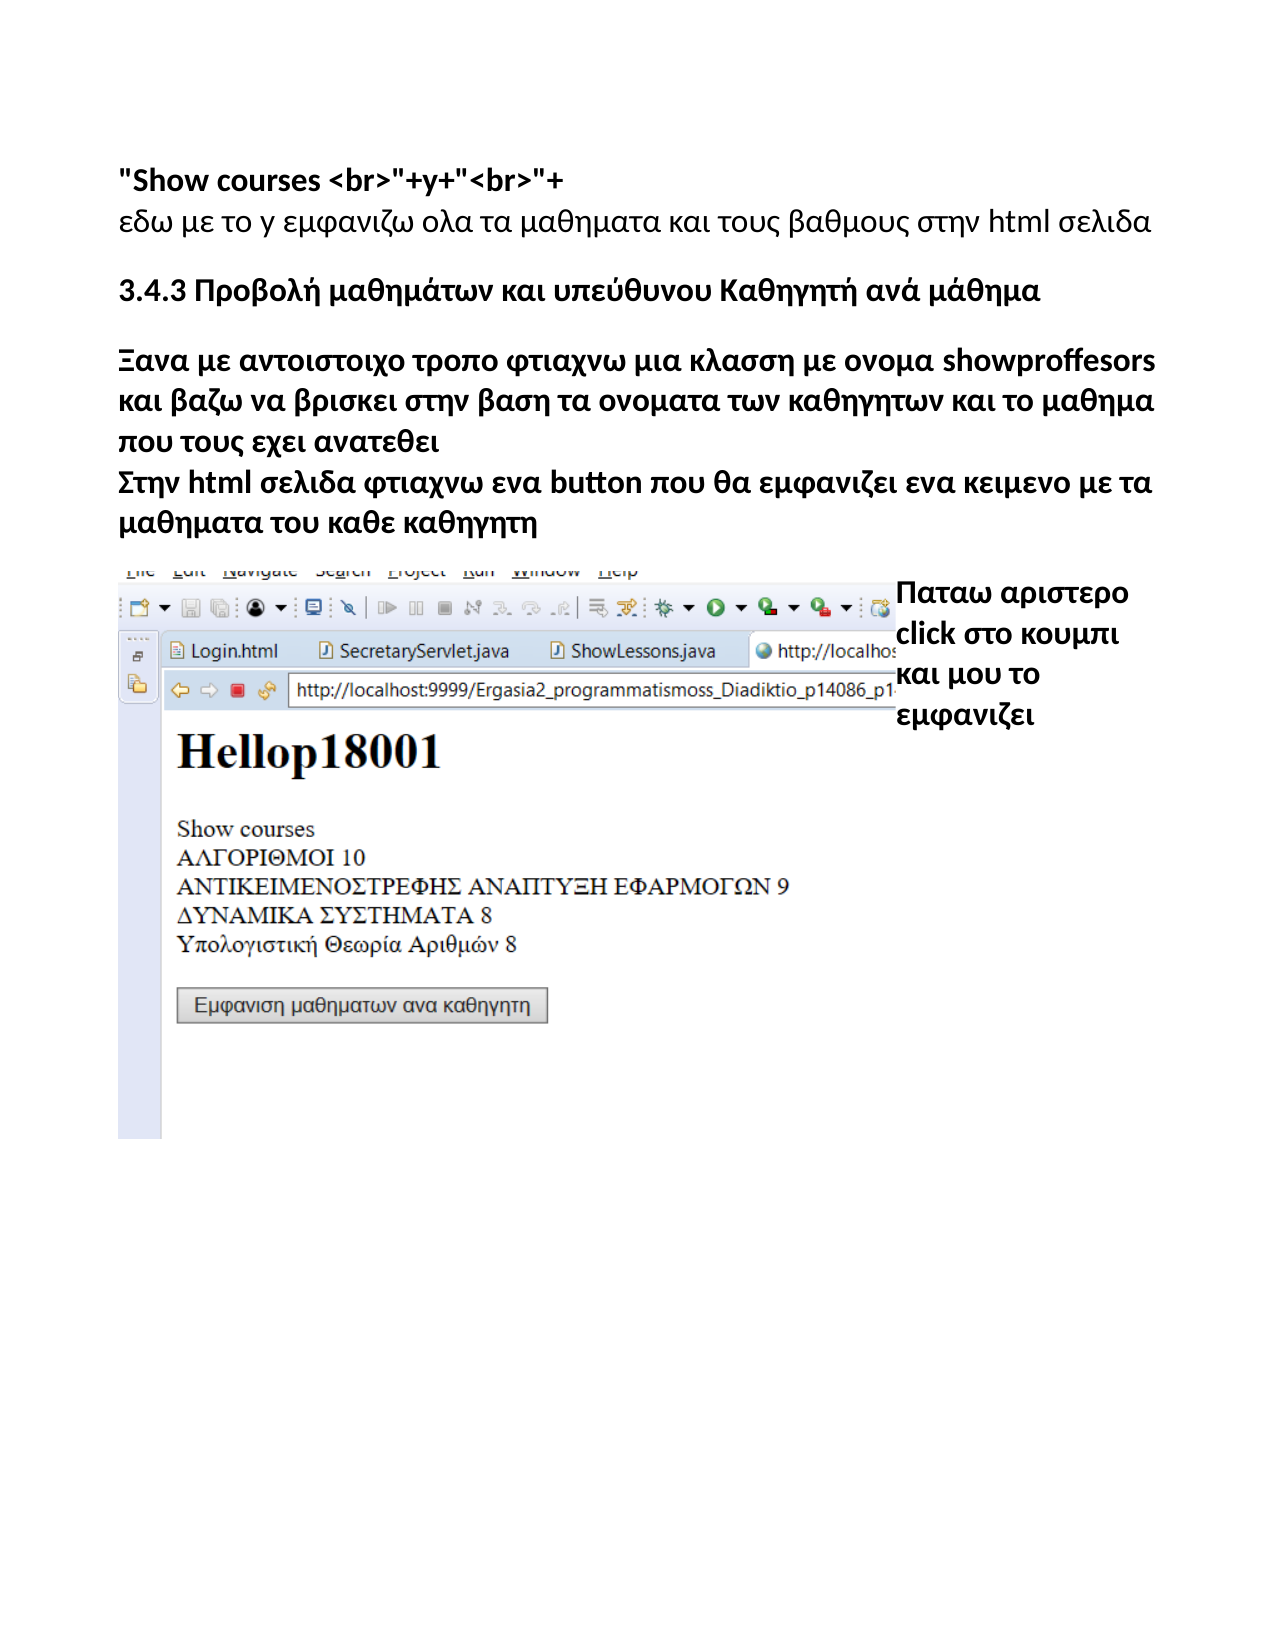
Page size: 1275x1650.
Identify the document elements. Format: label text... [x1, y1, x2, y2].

text εδω με το y εμφανιζω ολα τα μαθηματα και τους βαθμους στην html σελιδα [118, 199, 1157, 240]
text 3.4.3 Προβολή μαθημάτων και υπεύθυνου Καθηγητή ανά μάθημα [118, 269, 1157, 310]
text Ξανα με αντοιστοιχο τροπο φτιαχνω μια κλασση με ονομα showproffesors [118, 338, 1157, 379]
picture [118, 571, 896, 1139]
text Παταω αριστερο click στο κουμπι [896, 571, 1157, 652]
text και βαζω να βρισκει στην βαση τα ονοματα των καθηγητων και το μαθημα που τους εχει ανατεθει [118, 379, 1157, 461]
text "Show courses <br>"+y+"<br>"+ [118, 159, 1157, 199]
text Στην html σελιδα φτιαχνω ενα button που θα εμφανιζει ενα κειμενο με τα μαθηματα του καθε καθηγητη [118, 461, 1157, 542]
text και μου το εμφανιζει [896, 652, 1157, 734]
